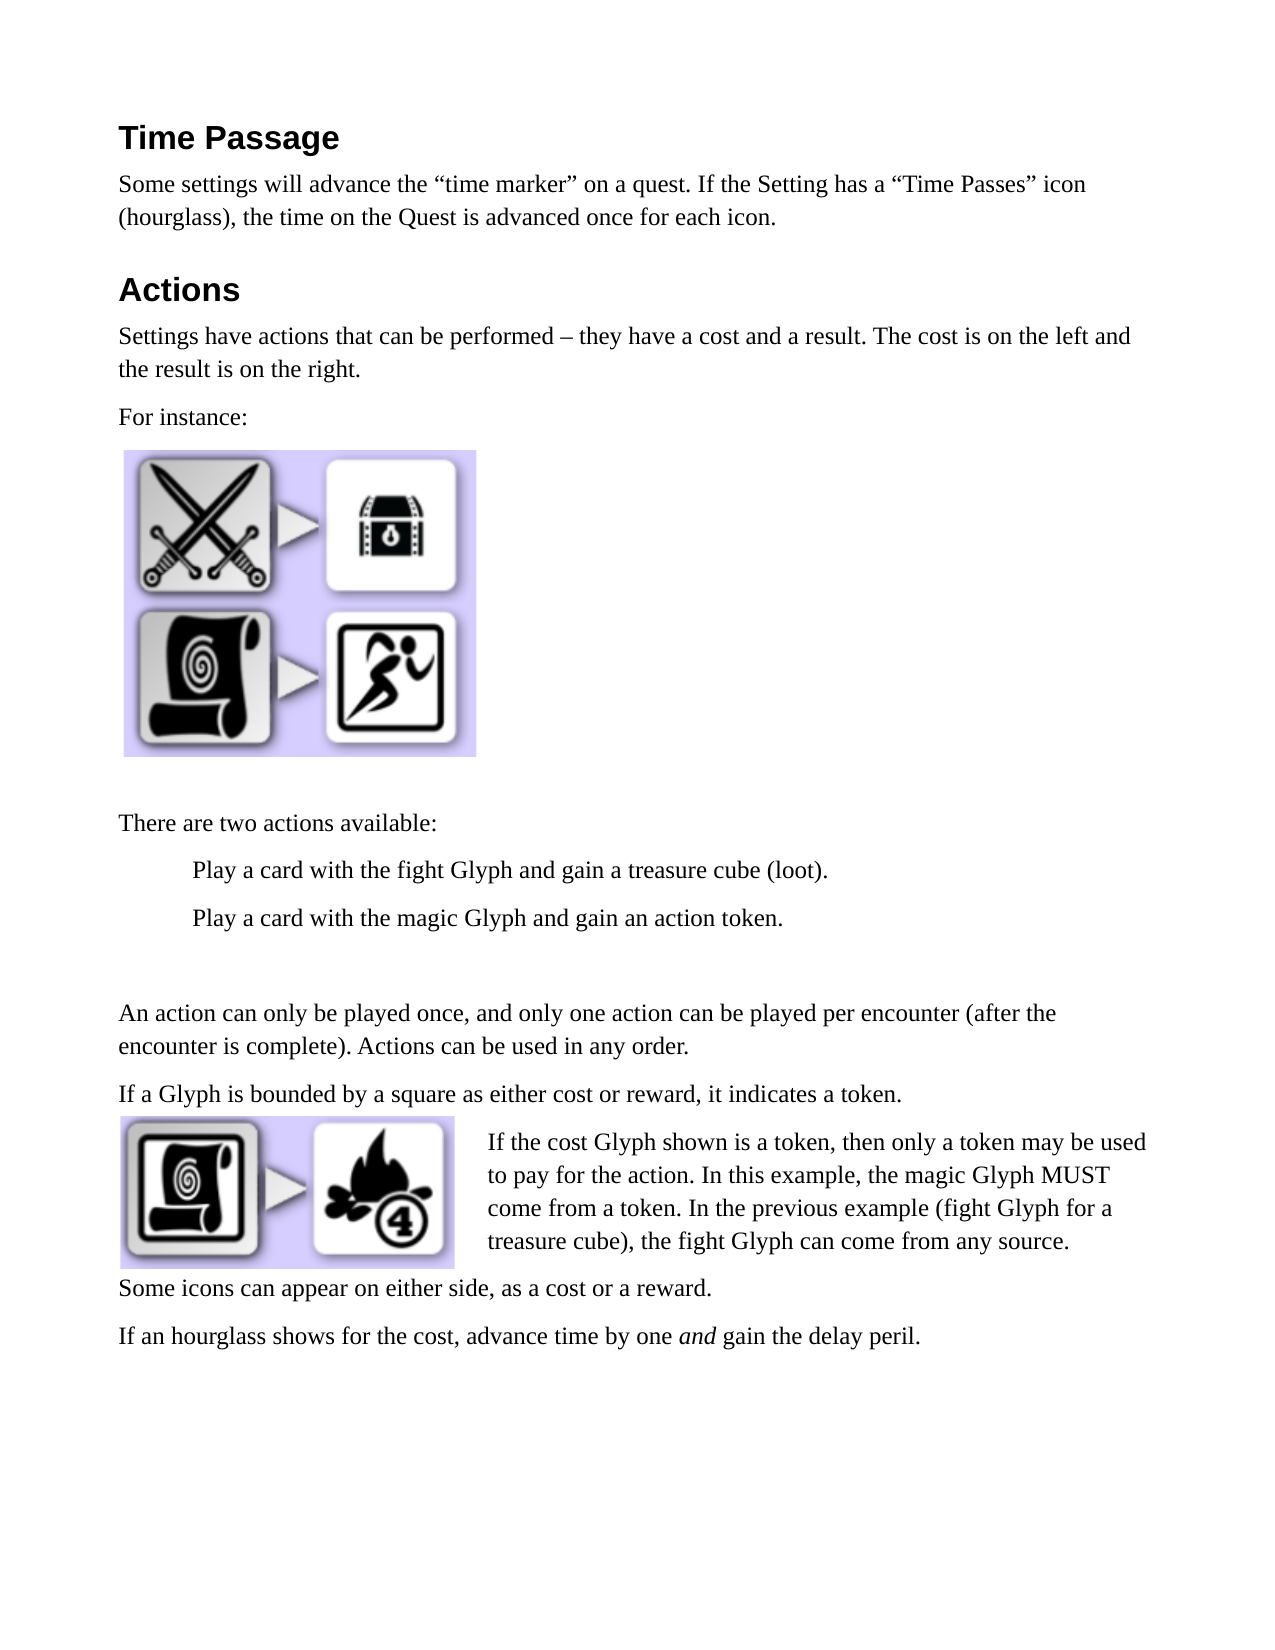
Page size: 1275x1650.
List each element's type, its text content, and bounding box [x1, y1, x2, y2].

subtitle Actions [118, 271, 1157, 309]
picture [123, 450, 477, 757]
text If the cost Glyph shown is a token, then only a token may be used to pay for the action. In this example, the magic Glyph MUST come from a token. In the previous example (fight Glyph for a treasure cube), the fight Glyph can come from any source. [455, 1127, 1157, 1254]
text Settings have actions that can be performed – they have a cost and a result. The cost is on the left and the result is on the right. [118, 321, 1157, 383]
text If a Glyph is bounded by a square as either cost or reward, it indicates a token. [118, 1079, 1157, 1108]
picture [120, 1116, 455, 1269]
text Play a card with the magic Glyph and gain an action token. [118, 903, 1157, 932]
text There are two actions available: [118, 808, 1157, 837]
text Some icons can appear on either side, as a cost or a reward. [118, 1273, 1157, 1302]
text Some settings will advance the “time marker” on a quest. If the Setting has a “Time Passes” icon (hourglass), the time on the Quest is advanced once for each icon. [118, 169, 1157, 231]
text An action can only be played once, and only one action can be played per encounter (after the encounter is complete). Actions can be used in any order. [118, 998, 1157, 1060]
subtitle Time Passage [118, 118, 1157, 157]
text If an hourglass shows for the cost, advance time by one and gain the delay peril. [118, 1321, 1157, 1350]
text For instance: [118, 402, 1157, 431]
text Play a card with the fight Glyph and gain a treasure cube (loot). [118, 856, 1157, 884]
